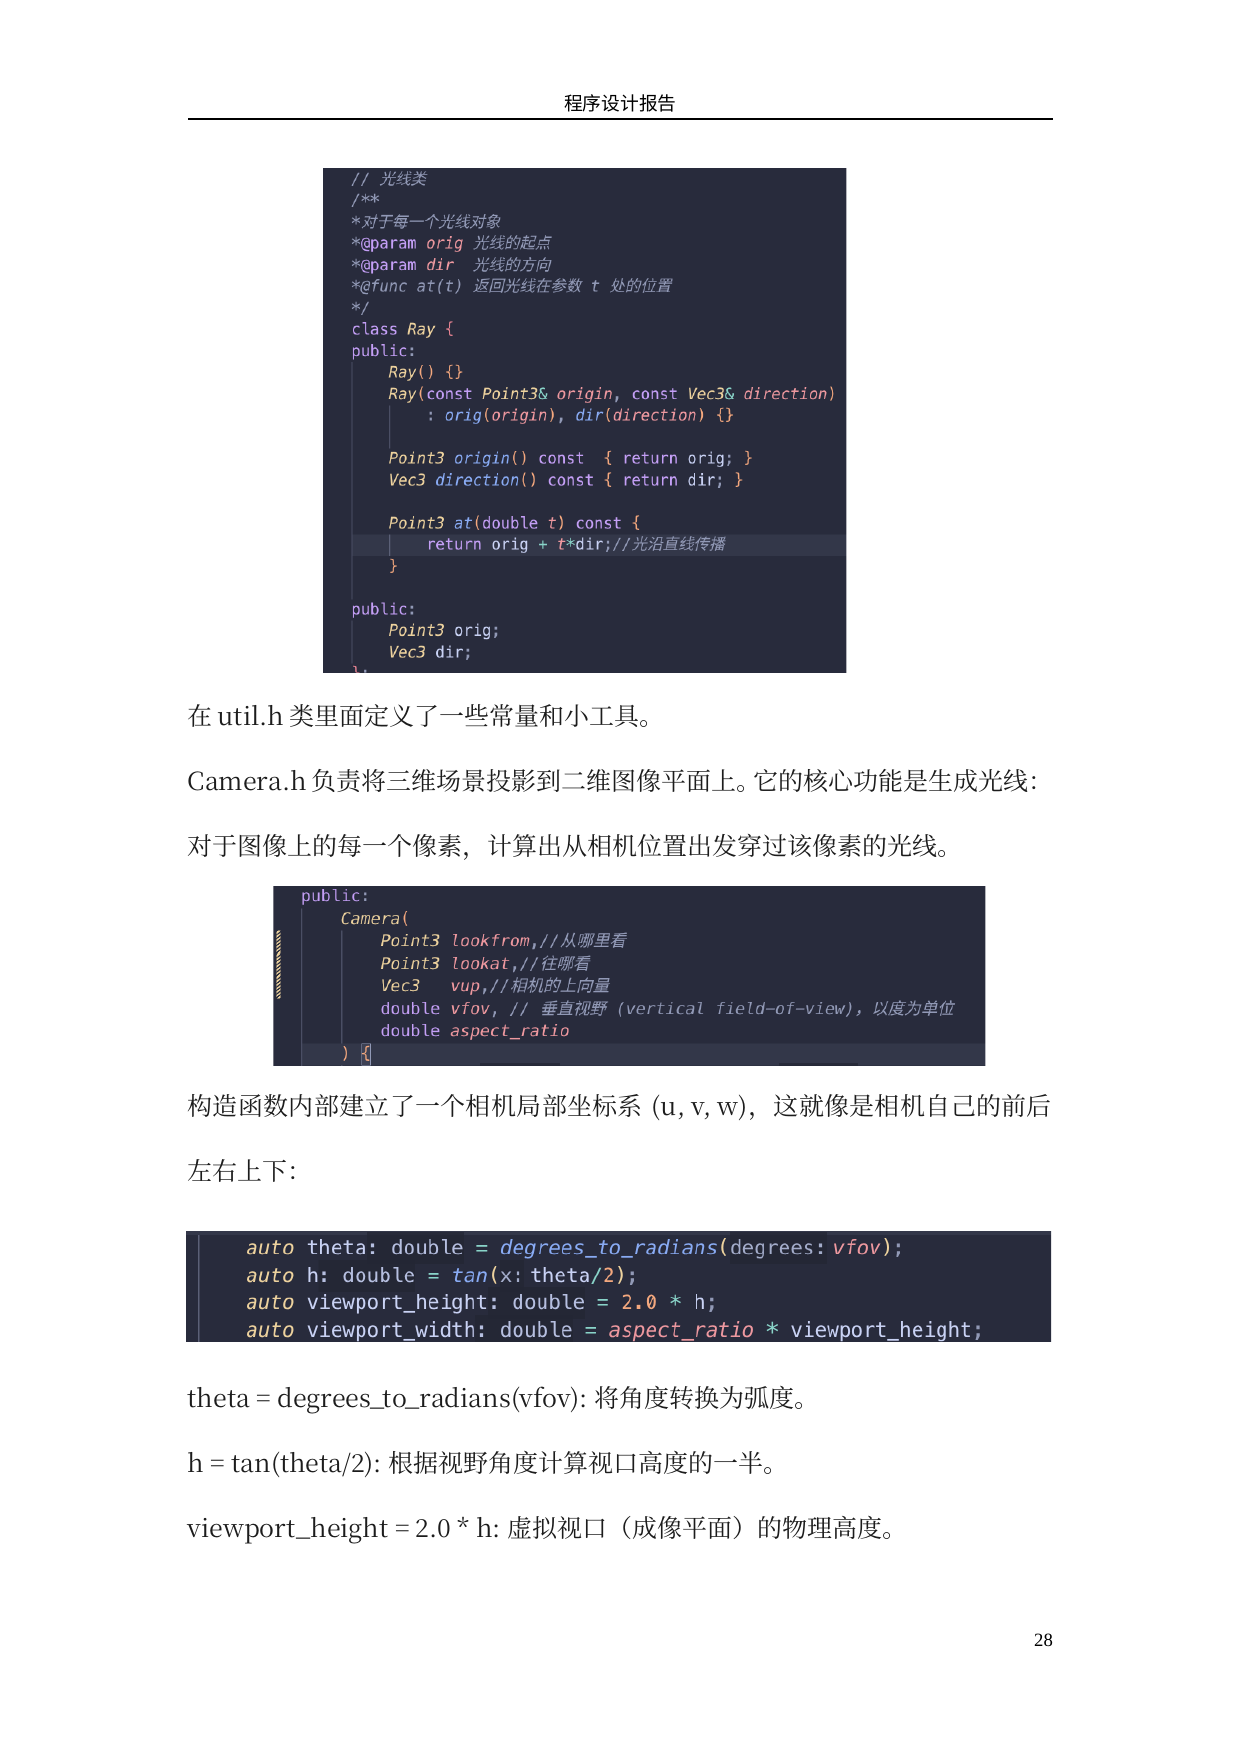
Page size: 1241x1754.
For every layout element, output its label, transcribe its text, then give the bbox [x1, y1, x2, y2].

text viewport_height = 2.0 * h: 虚拟视口（成像平面）的物理高度。 [187, 1494, 1053, 1559]
text Camera.h负责将三维场景投影到二维图像平面上。它的核心功能是生成光线：对于图像上的每一个像素，计算出从相机位置出发穿过该像素的光线。 [187, 747, 1053, 877]
text 构造函数内部建立了一个相机局部坐标系 (u, v, w)，这就像是相机自己的前后左右上下： [187, 1072, 1053, 1202]
text h = tan(theta/2): 根据视野角度计算视口高度的一半。 [187, 1429, 1053, 1494]
picture [273, 886, 986, 1066]
text theta = degrees_to_radians(vfov): 将角度转换为弧度。 [187, 1202, 1053, 1429]
text 在util.h类里面定义了一些常量和小工具。 [187, 162, 1053, 747]
picture [323, 168, 847, 673]
picture [186, 1231, 1052, 1342]
